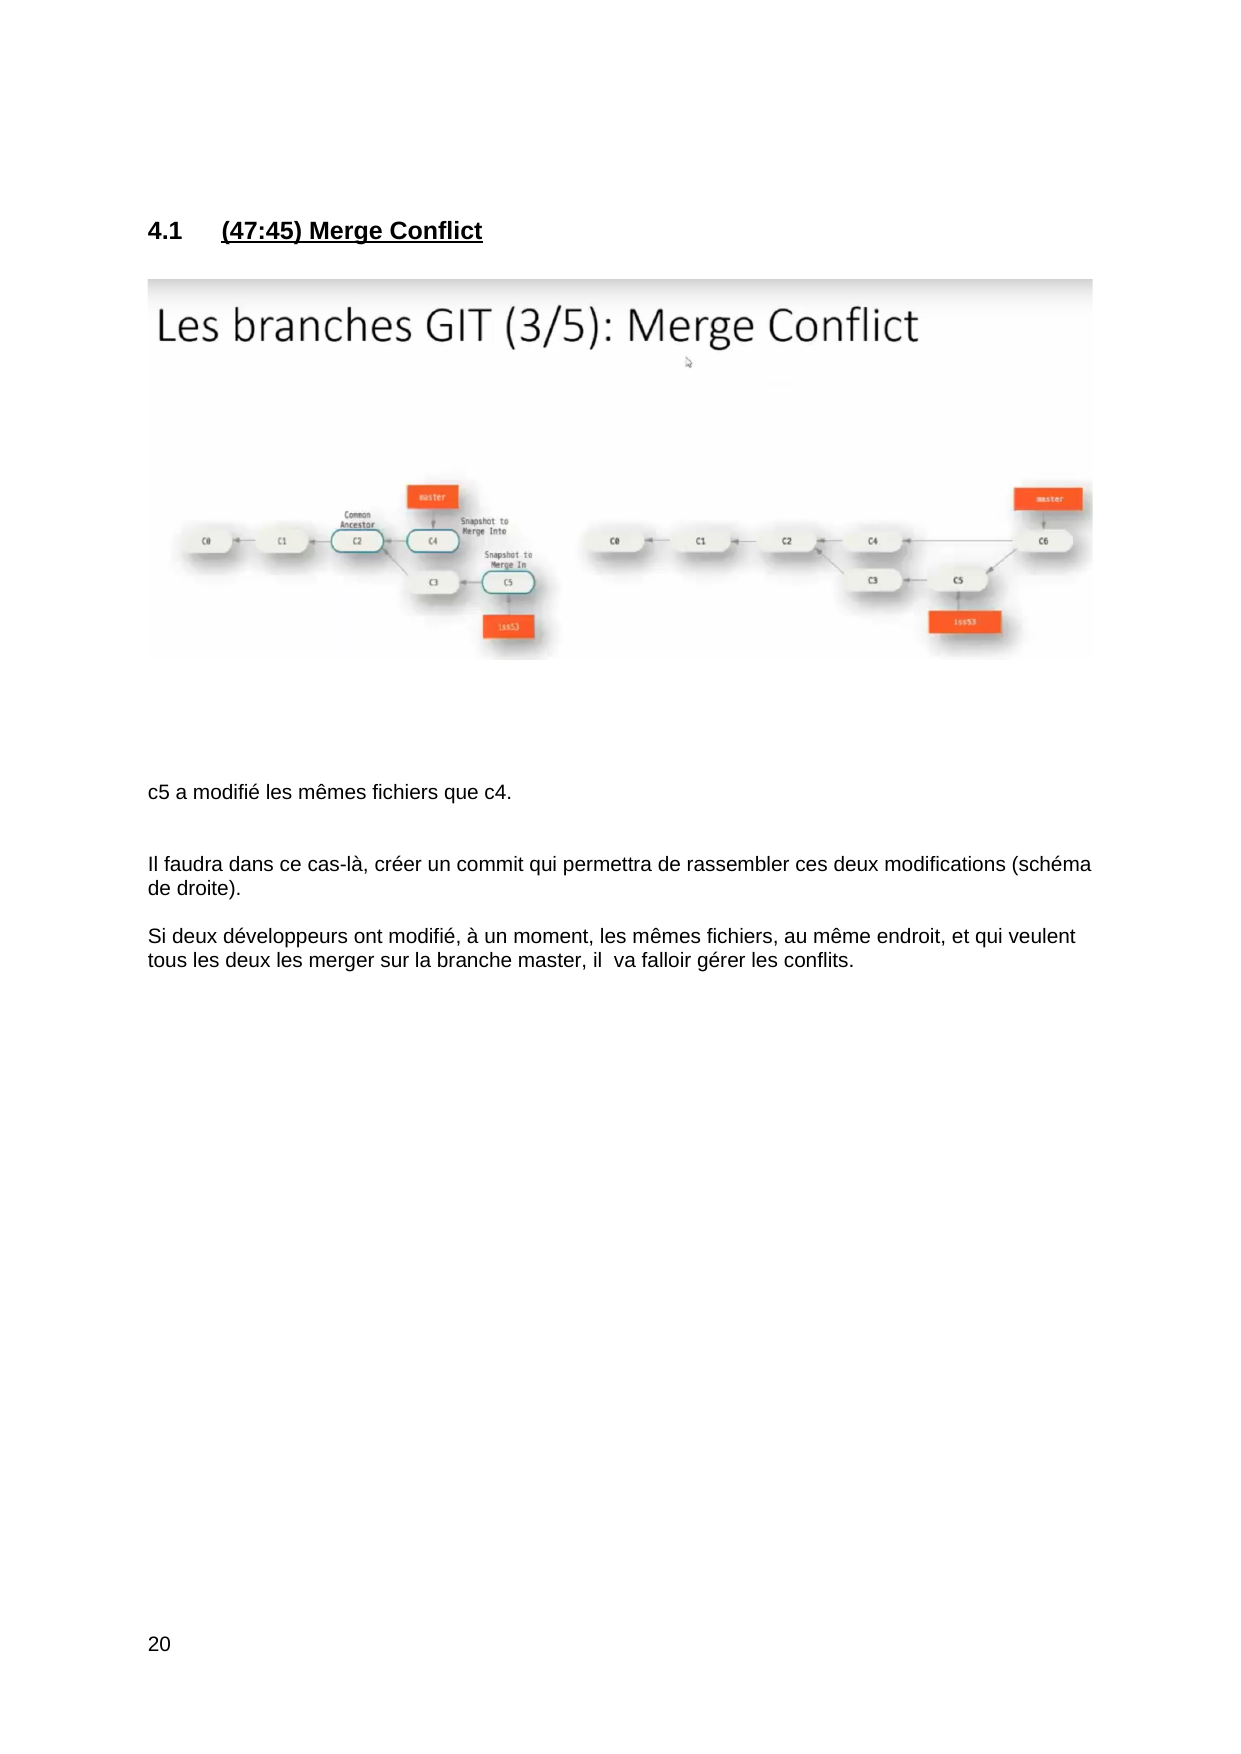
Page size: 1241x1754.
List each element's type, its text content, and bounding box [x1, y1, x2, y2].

text Si deux développeurs ont modifié, à un moment, les mêmes fichiers, au même endroit, et qui veulent tous les deux les merger sur la branche master, il va falloir gérer les conflits. [148, 923, 1093, 971]
text c5 a modifié les mêmes fichiers que c4. [148, 780, 1093, 804]
subtitle (47:45) Merge Conflict [148, 216, 1093, 245]
picture [147, 279, 1093, 660]
text Il faudra dans ce cas-là, créer un commit qui permettra de rassembler ces deux modifications (schéma de droite). [148, 852, 1093, 899]
